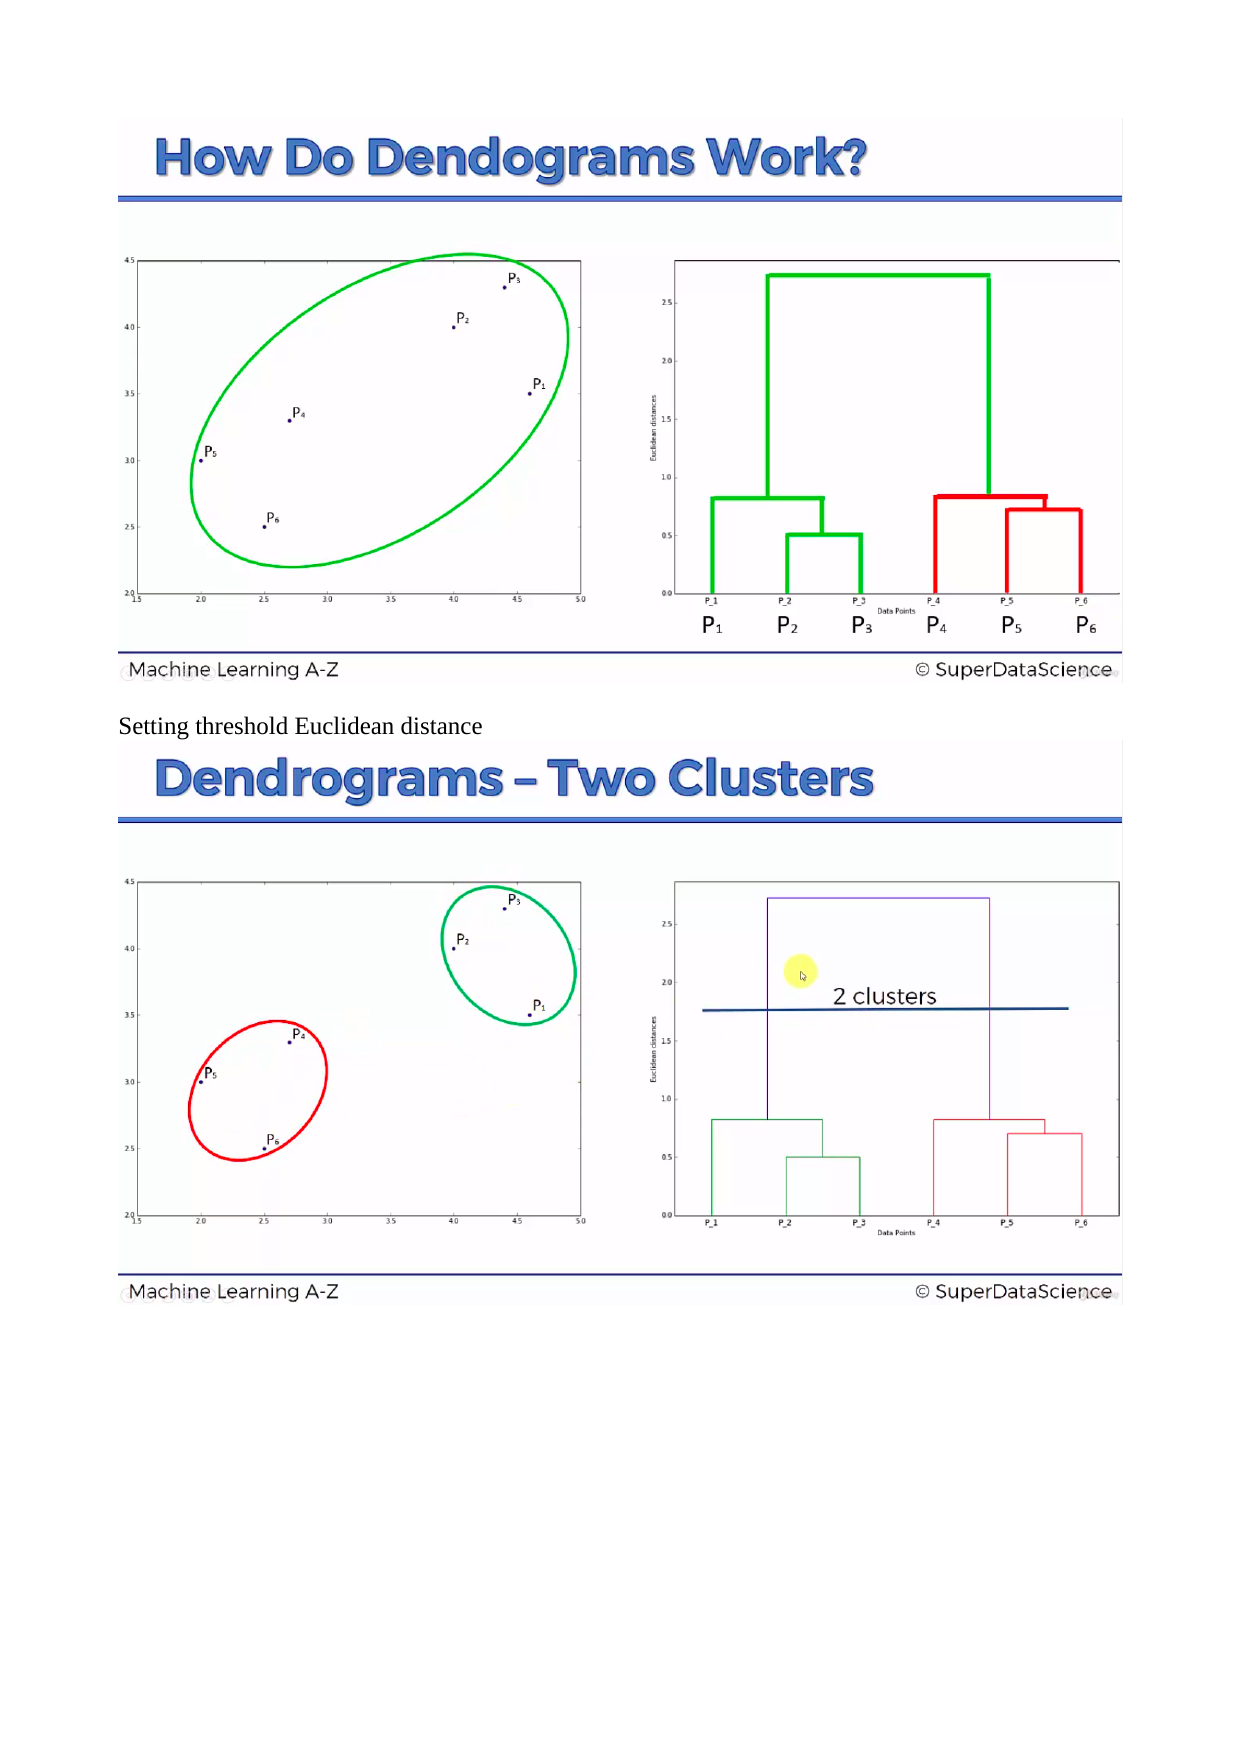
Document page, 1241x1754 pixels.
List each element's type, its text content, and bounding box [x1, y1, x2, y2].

text Setting threshold Euclidean distance [118, 711, 1122, 740]
picture [118, 118, 1123, 683]
picture [118, 740, 1123, 1305]
